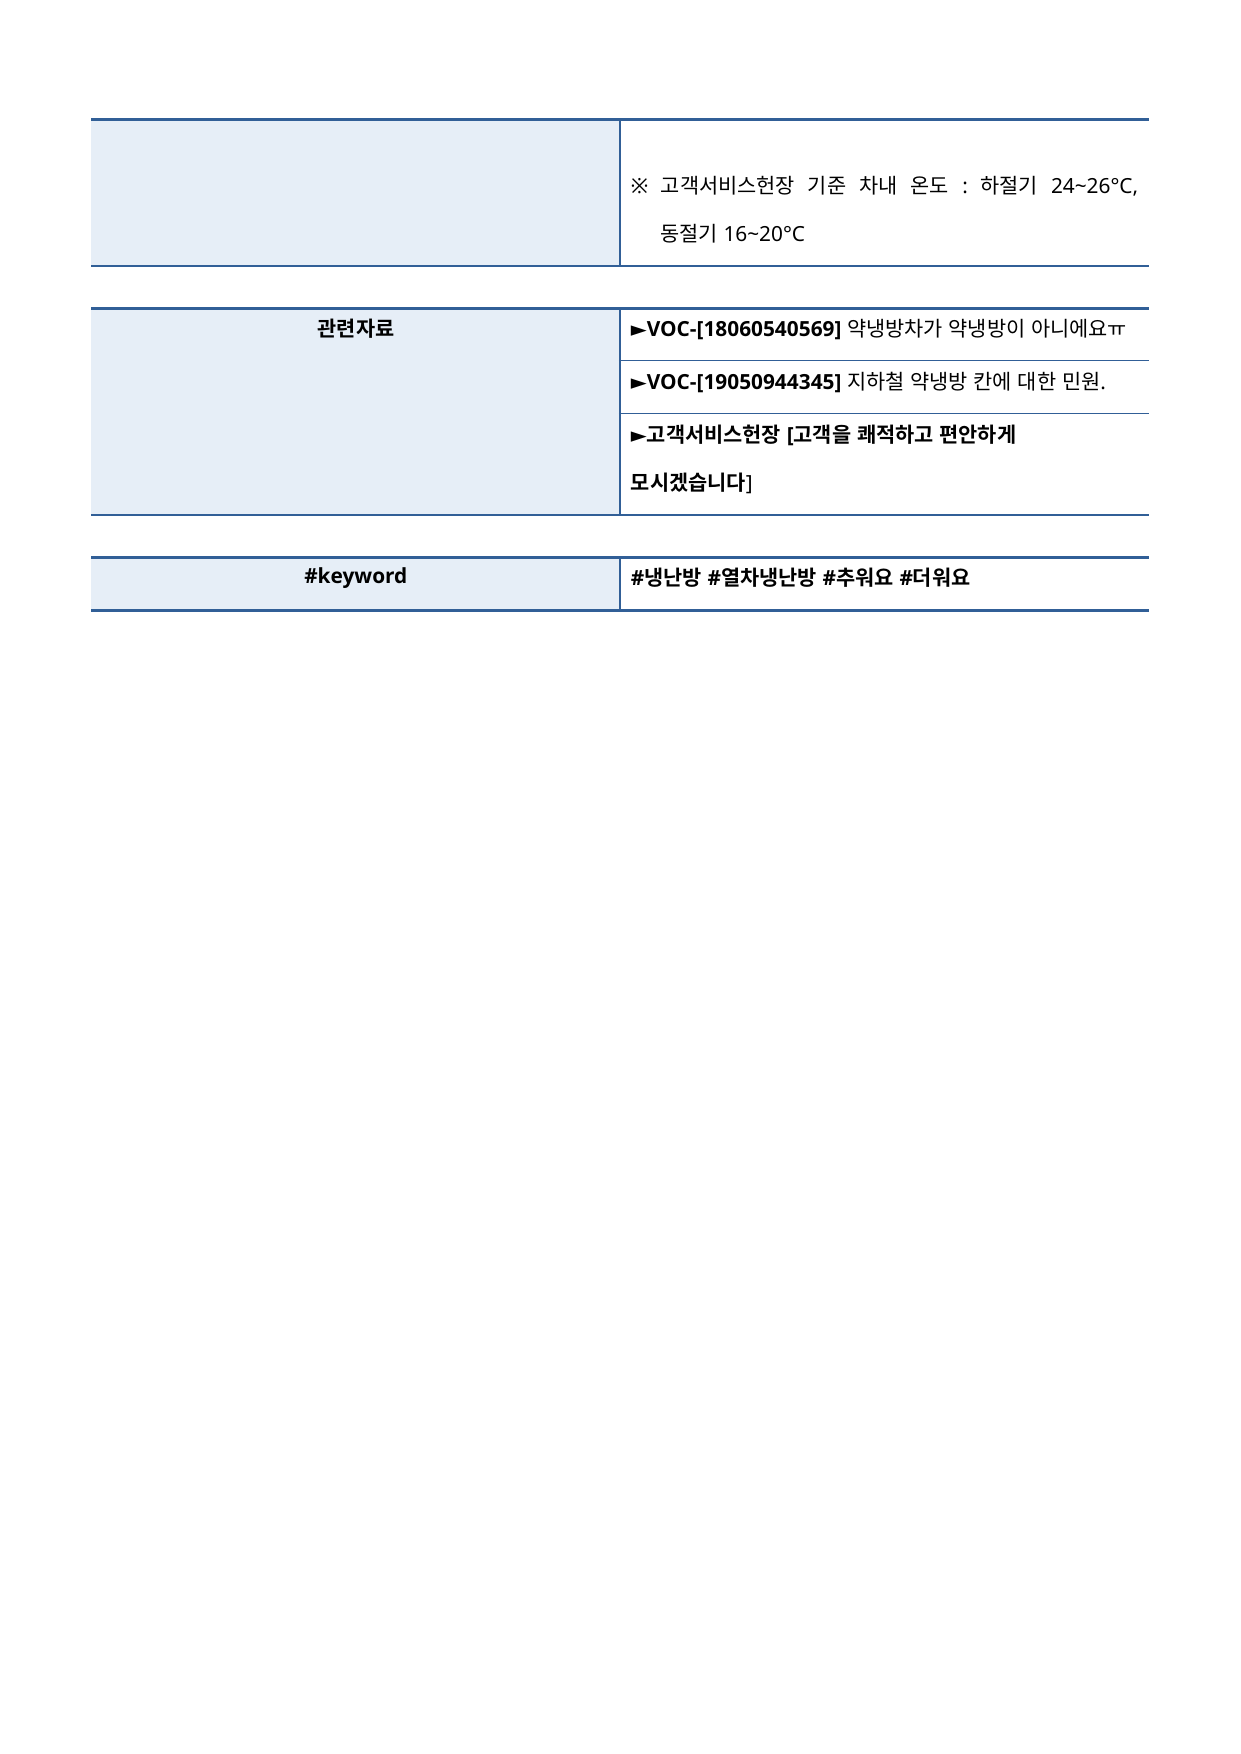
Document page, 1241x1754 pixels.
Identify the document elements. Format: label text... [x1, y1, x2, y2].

table_header #keyword [91, 559, 619, 609]
table_header ►VOC-[18060540569] 약냉방차가 약냉방이 아니에요ㅠ [621, 310, 1149, 360]
table_header [91, 121, 619, 265]
table_header 관련자료 [91, 310, 619, 514]
table_header ※ 고객서비스헌장 기준 차내 온도 : 하절기 24~26°C, 동절기 16~20°C [621, 121, 1149, 265]
table_cell ►고객서비스헌장 [고객을 쾌적하고 편안하게 모시겠습니다] [621, 414, 1149, 514]
table_cell ►VOC-[19050944345] 지하철 약냉방 칸에 대한 민원. [621, 361, 1149, 413]
table_header #냉난방 #열차냉난방 #추워요 #더워요 [621, 559, 1149, 609]
